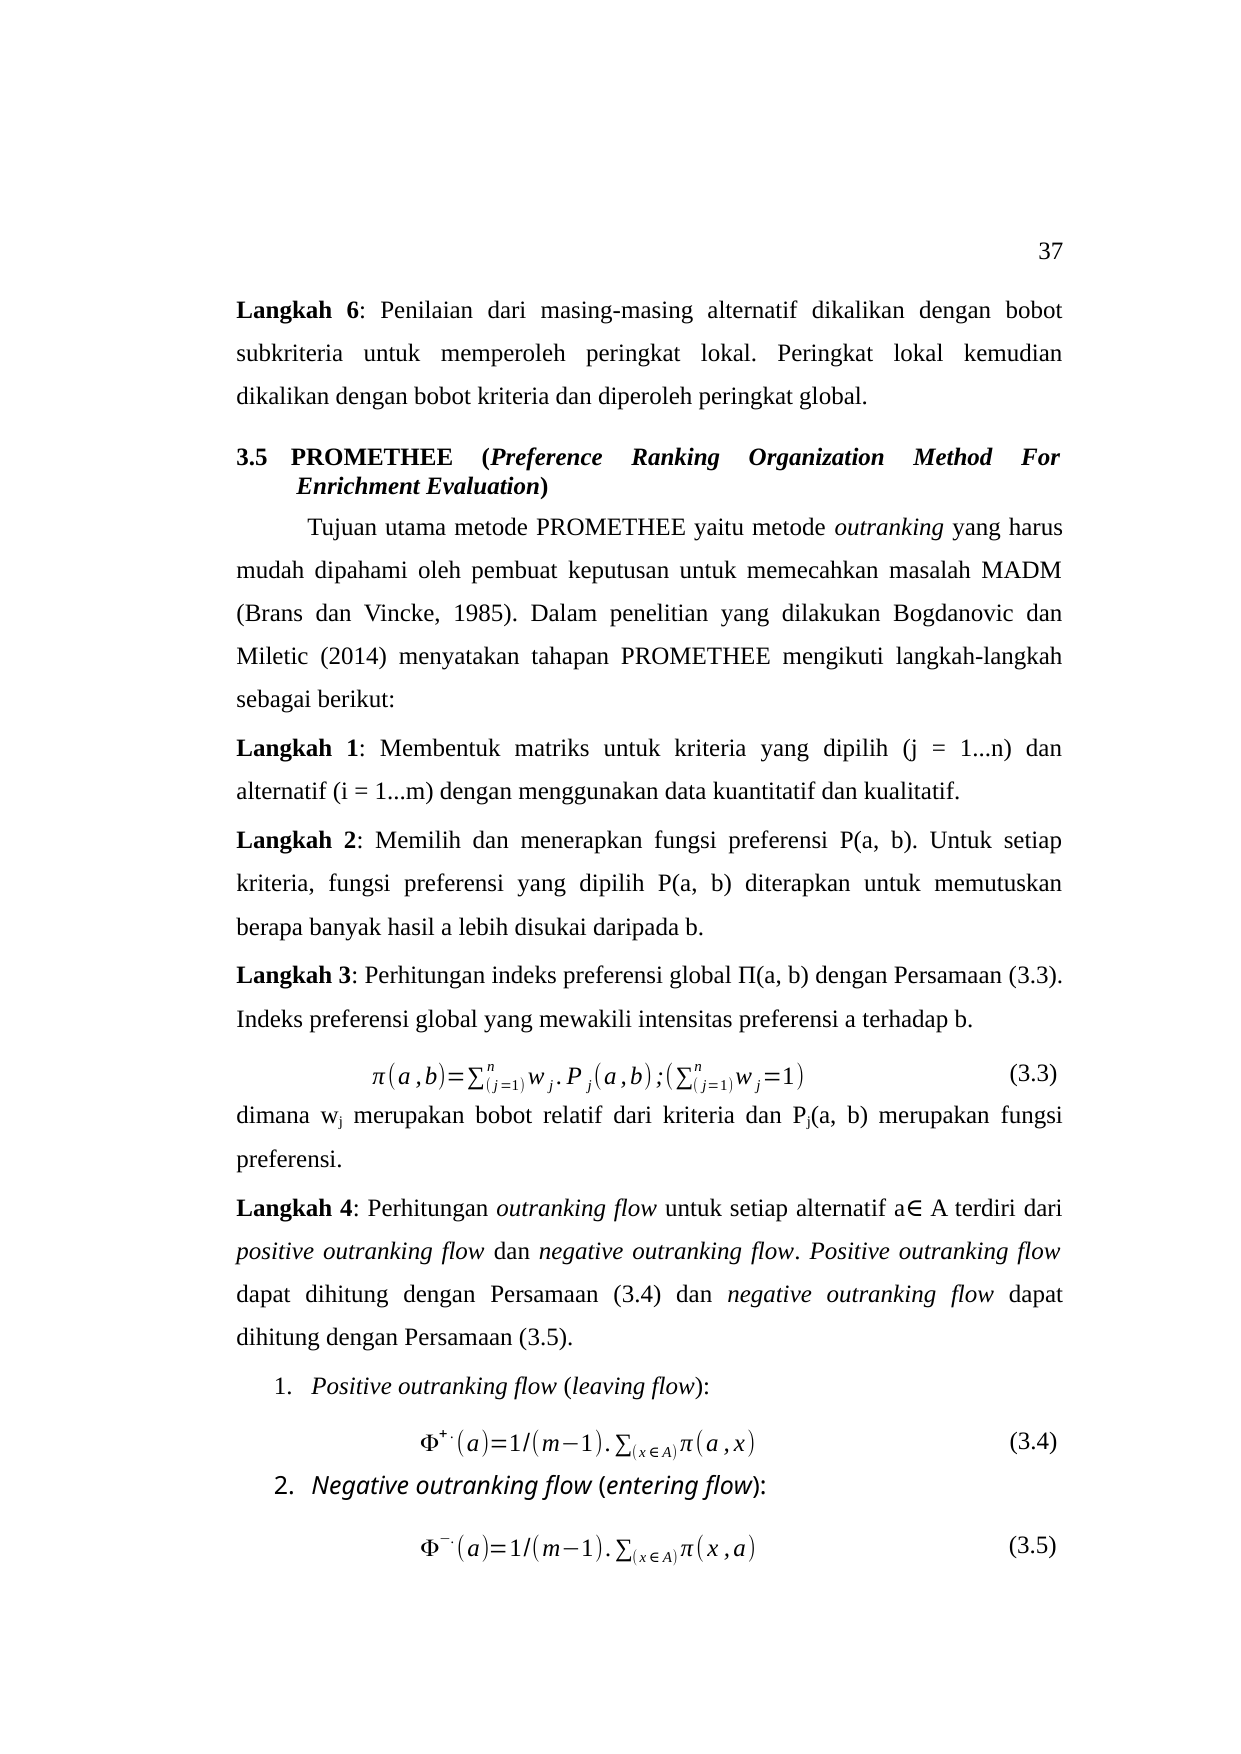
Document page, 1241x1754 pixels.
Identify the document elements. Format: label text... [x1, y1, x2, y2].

text Tujuan utama metode PROMETHEE yaitu metode outranking yang harus mudah dipahami oleh pembuat keputusan untuk memecahkan masalah MADM (Brans dan Vincke, 1985). Dalam penelitian yang dilakukan Bogdanovic dan Miletic (2014) menyatakan tahapan PROMETHEE mengikuti langkah-langkah sebagai berikut: [236, 512, 1063, 713]
text Langkah 6: Penilaian dari masing-masing alternatif dikalikan dengan bobot subkriteria untuk memperoleh peringkat lokal. Peringkat lokal kemudian dikalikan dengan bobot kriteria dan diperoleh peringkat global. [236, 295, 1063, 410]
text Langkah 2: Memilih dan menerapkan fungsi preferensi P(a, b). Untuk setiap kriteria, fungsi preferensi yang dipilih P(a, b) diterapkan untuk memutuskan berapa banyak hasil a lebih disukai daripada b. [236, 825, 1063, 940]
list Negative outranking flow (entering flow): [274, 1468, 1063, 1502]
text dimana wj merupakan bobot relatif dari kriteria dan Pj(a, b) merupakan fungsi preferensi. [236, 1101, 1063, 1172]
table_header [236, 1420, 939, 1468]
text Langkah 1: Membentuk matriks untuk kriteria yang dipilih (j = 1...n) dan alternatif (i = 1...m) dengan menggunakan data kuantitatif dan kualitatif. [236, 733, 1063, 805]
text Langkah 4: Perhitungan outranking flow untuk setiap alternatif a∈ A terdiri dari positive outranking flow dan negative outranking flow. Positive outranking flow dapat dihitung dengan Persamaan (3.4) dan negative outranking flow dapat dihitung dengan Persamaan (3.5). [236, 1193, 1063, 1351]
table_header [236, 1053, 939, 1101]
subtitle PROMETHEE (Preference Ranking Organization Method for Enrichment Evaluation) [236, 442, 1063, 500]
table_header (3.5) [939, 1525, 1062, 1573]
list Positive outranking flow (leaving flow): [274, 1371, 1063, 1400]
table_header (3.3) [939, 1053, 1063, 1101]
table_header (3.4) [939, 1420, 1063, 1468]
text Langkah 3: Perhitungan indeks preferensi global Π(a, b) dengan Persamaan (3.3). Indeks preferensi global yang mewakili intensitas preferensi a terhadap b. [236, 961, 1063, 1032]
table_header [237, 1525, 939, 1573]
